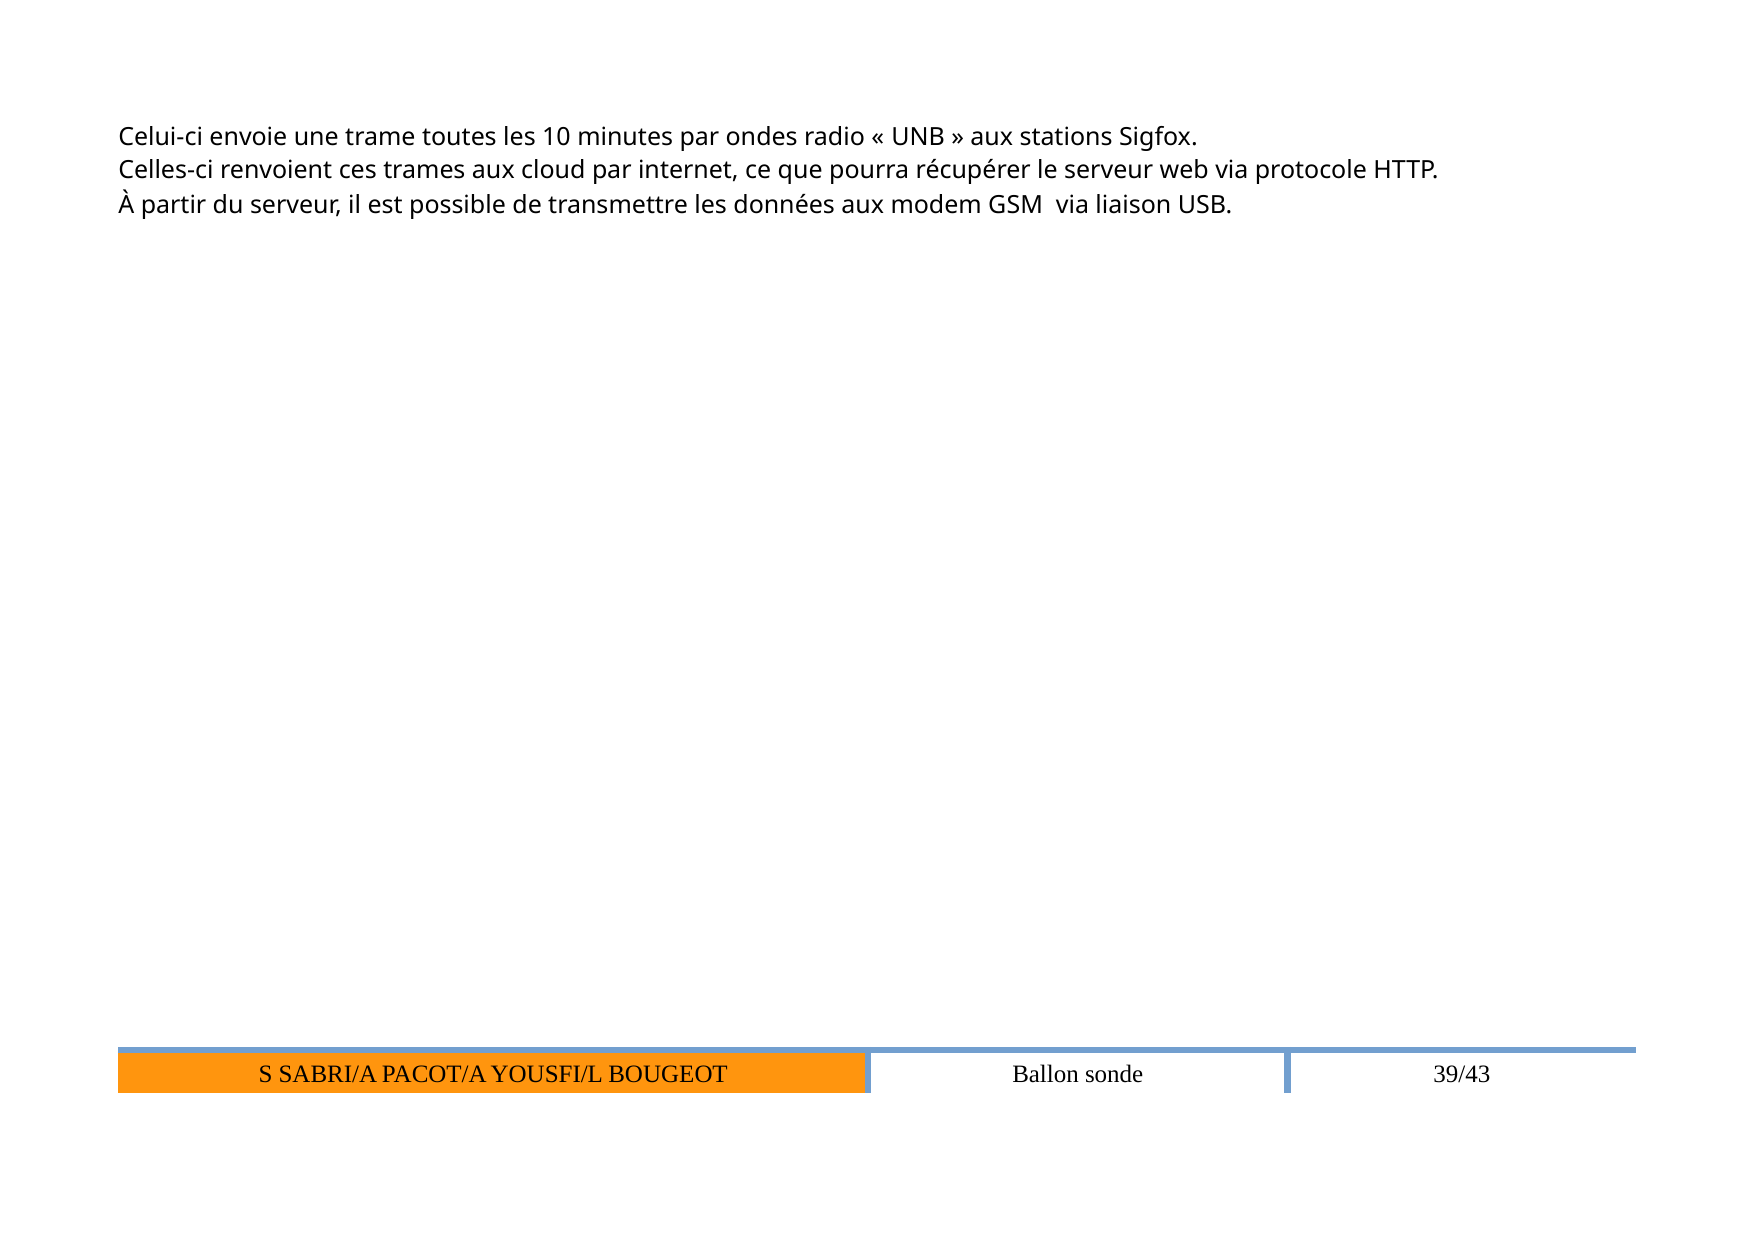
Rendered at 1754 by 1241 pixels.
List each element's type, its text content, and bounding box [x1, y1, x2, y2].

text Celui-ci envoie une trame toutes les 10 minutes par ondes radio « UNB » aux stations Sigfox. [118, 118, 1636, 152]
text À partir du serveur, il est possible de transmettre les données aux modem GSM via liaison USB. [118, 186, 1636, 220]
text Celles-ci renvoient ces trames aux cloud par internet, ce que pourra récupérer le serveur web via protocole HTTP. [118, 152, 1636, 186]
